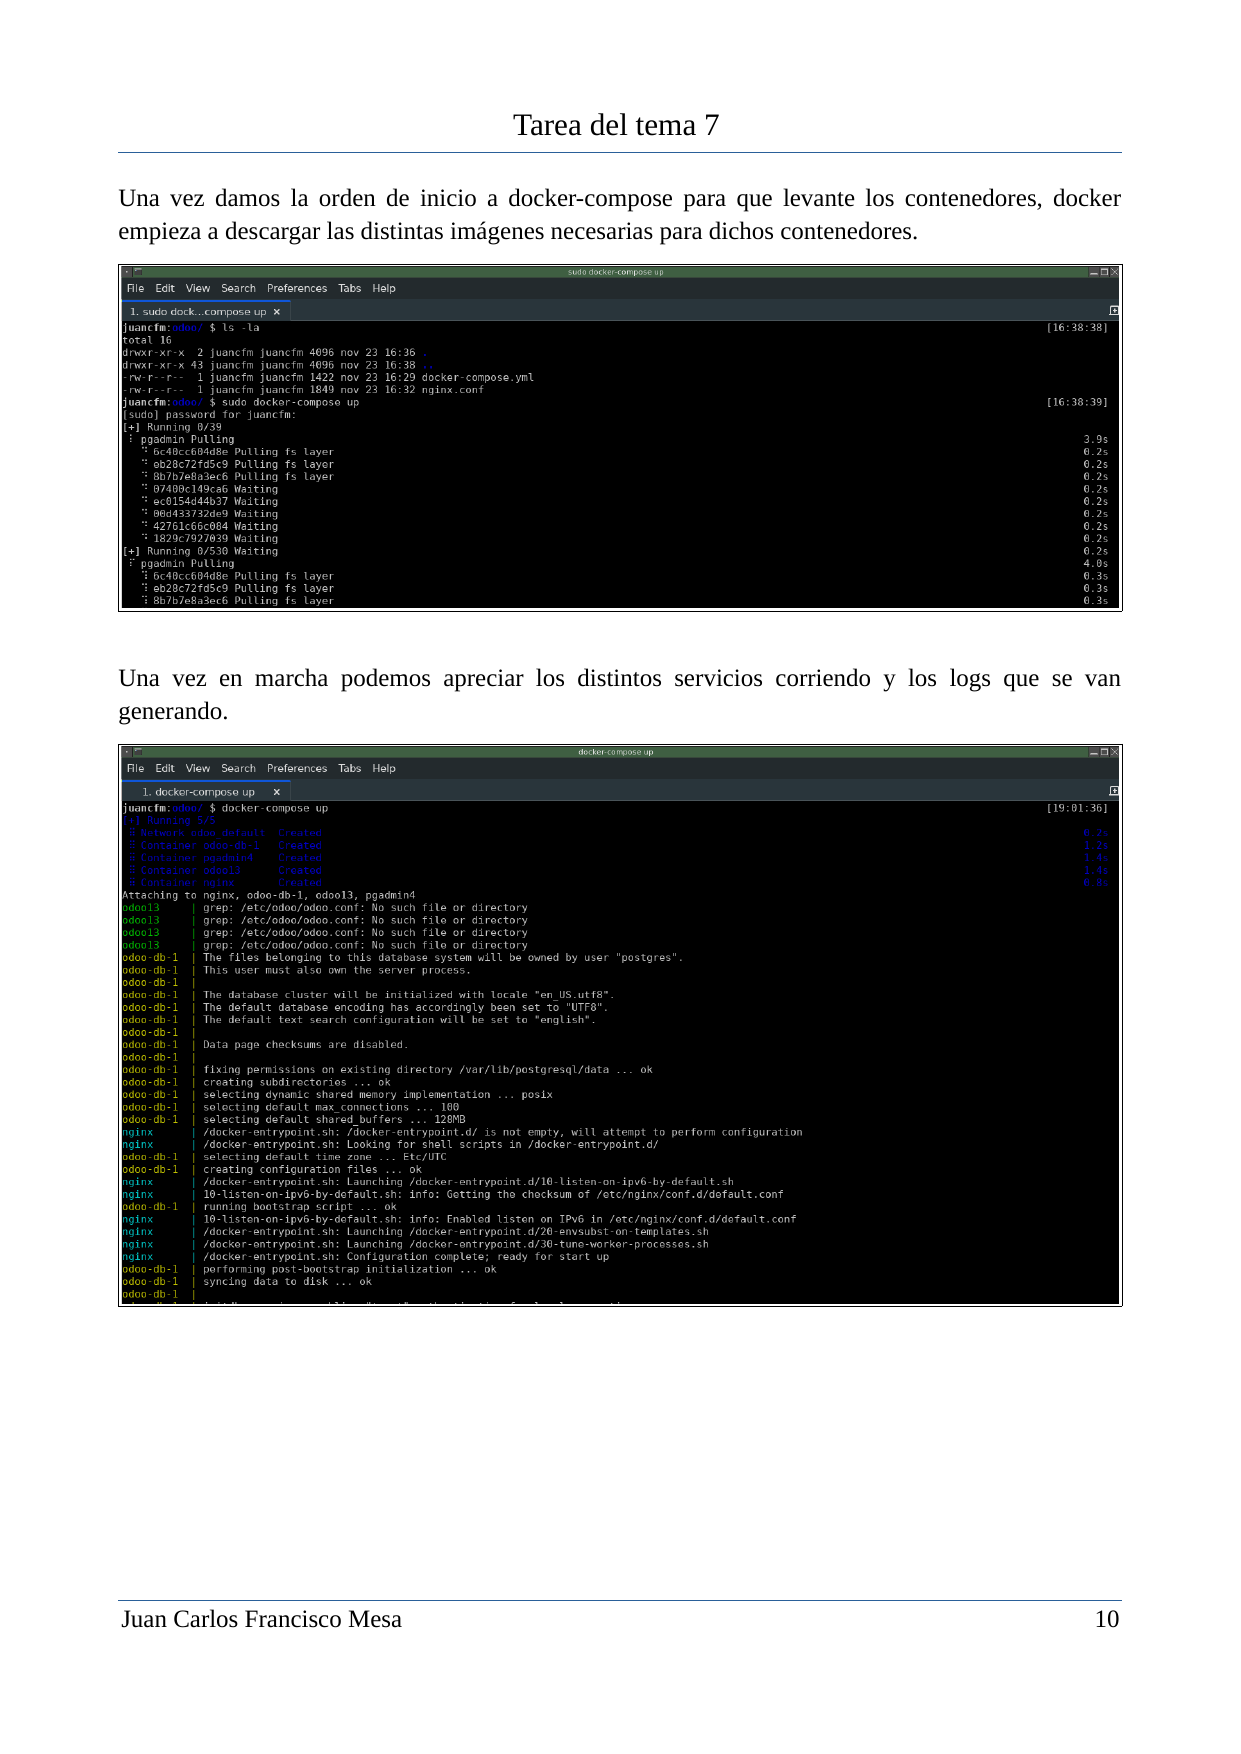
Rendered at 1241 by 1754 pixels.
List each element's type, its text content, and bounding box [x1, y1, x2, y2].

picture [121, 266, 1119, 608]
picture [121, 746, 1119, 1304]
text Una vez damos la orden de inicio a docker-compose para que levante los contenedores, docker empieza a descargar las distintas imágenes necesarias para dichos contenedores. [118, 183, 1122, 244]
text Una vez en marcha podemos apreciar los distintos servicios corriendo y los logs que se van generando. [118, 663, 1122, 724]
